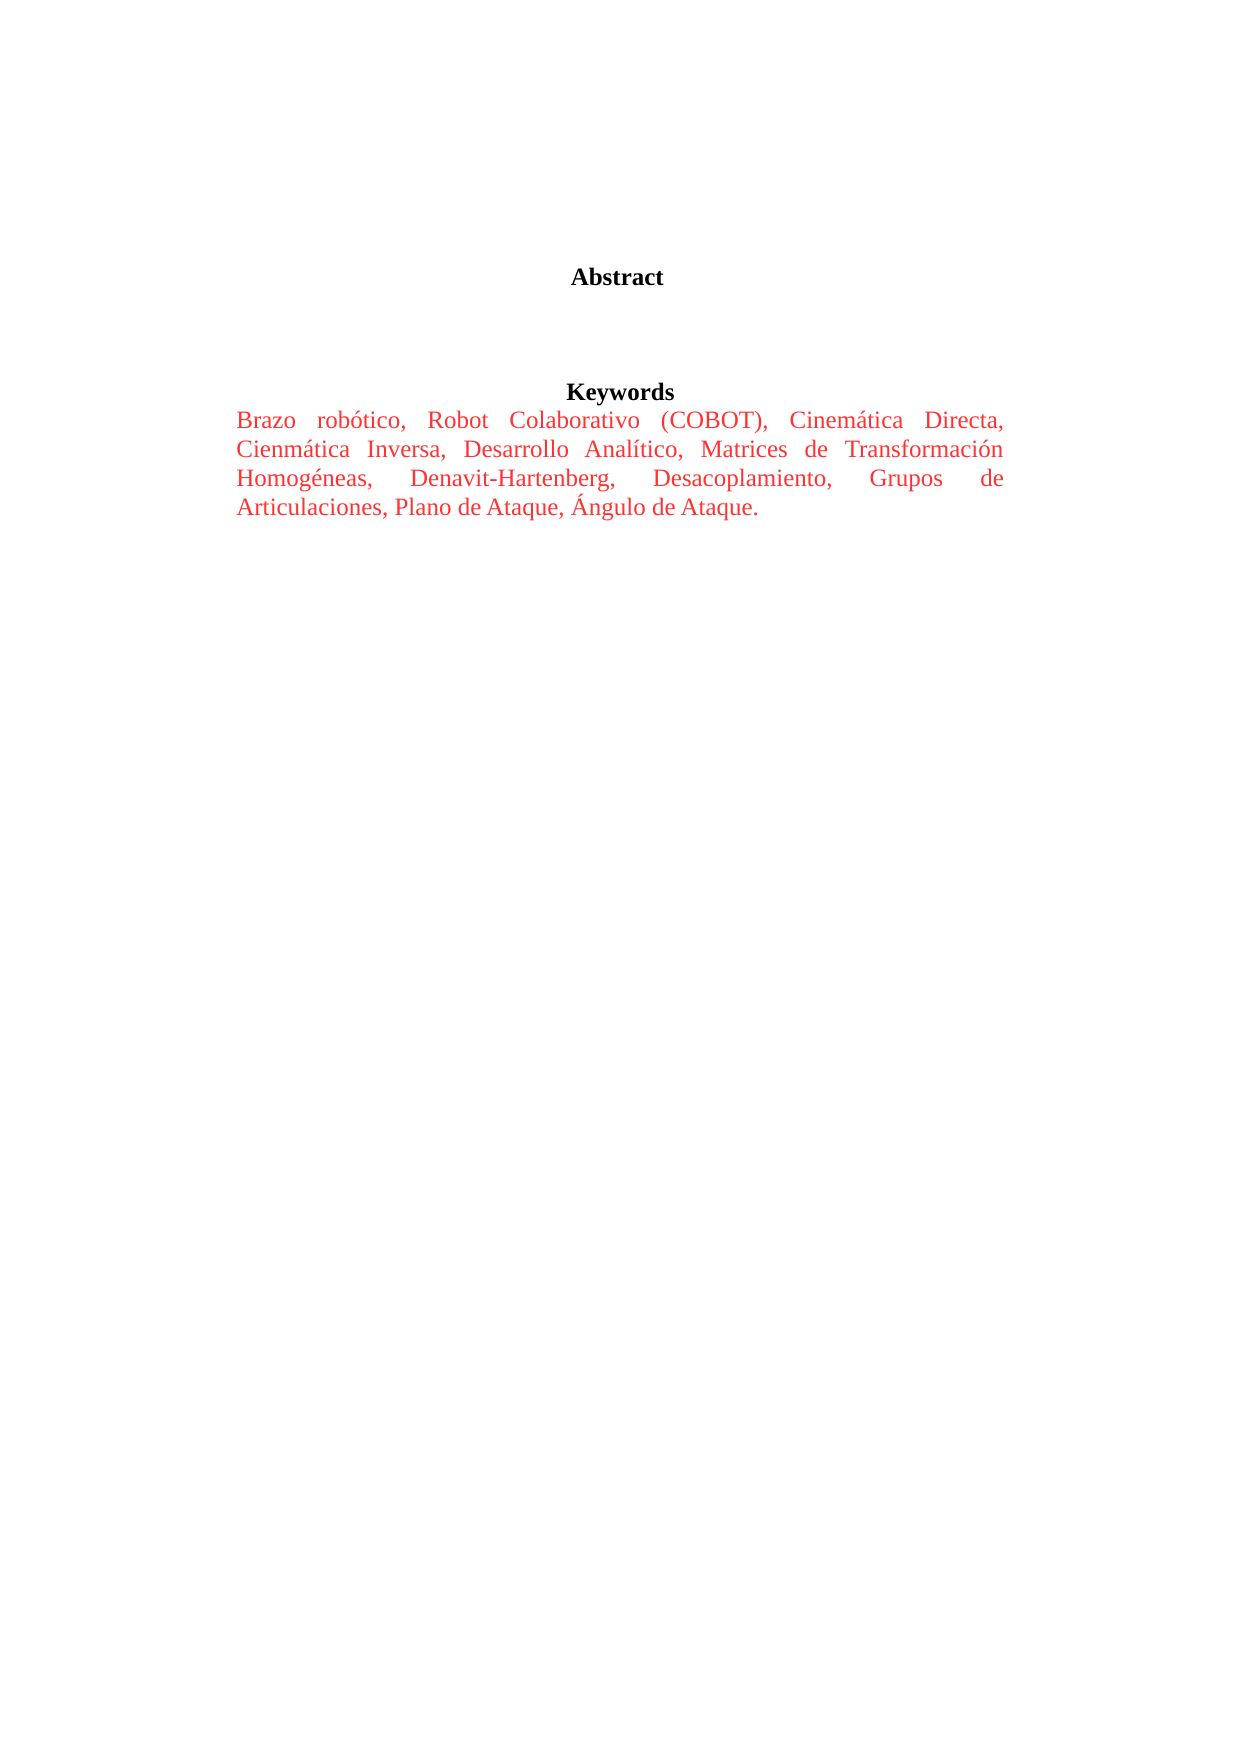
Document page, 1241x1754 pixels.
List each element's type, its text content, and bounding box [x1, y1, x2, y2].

text Brazo robótico, Robot Colaborativo (COBOT), Cinemática Directa, Cienmática Inversa, Desarrollo Analítico, Matrices de Transformación Homogéneas, Denavit-Hartenberg, Desacoplamiento, Grupos de Articulaciones, Plano de Ataque, Ángulo de Ataque. [236, 406, 1004, 521]
text Abstract [236, 262, 1004, 291]
text Keywords [236, 377, 1004, 406]
